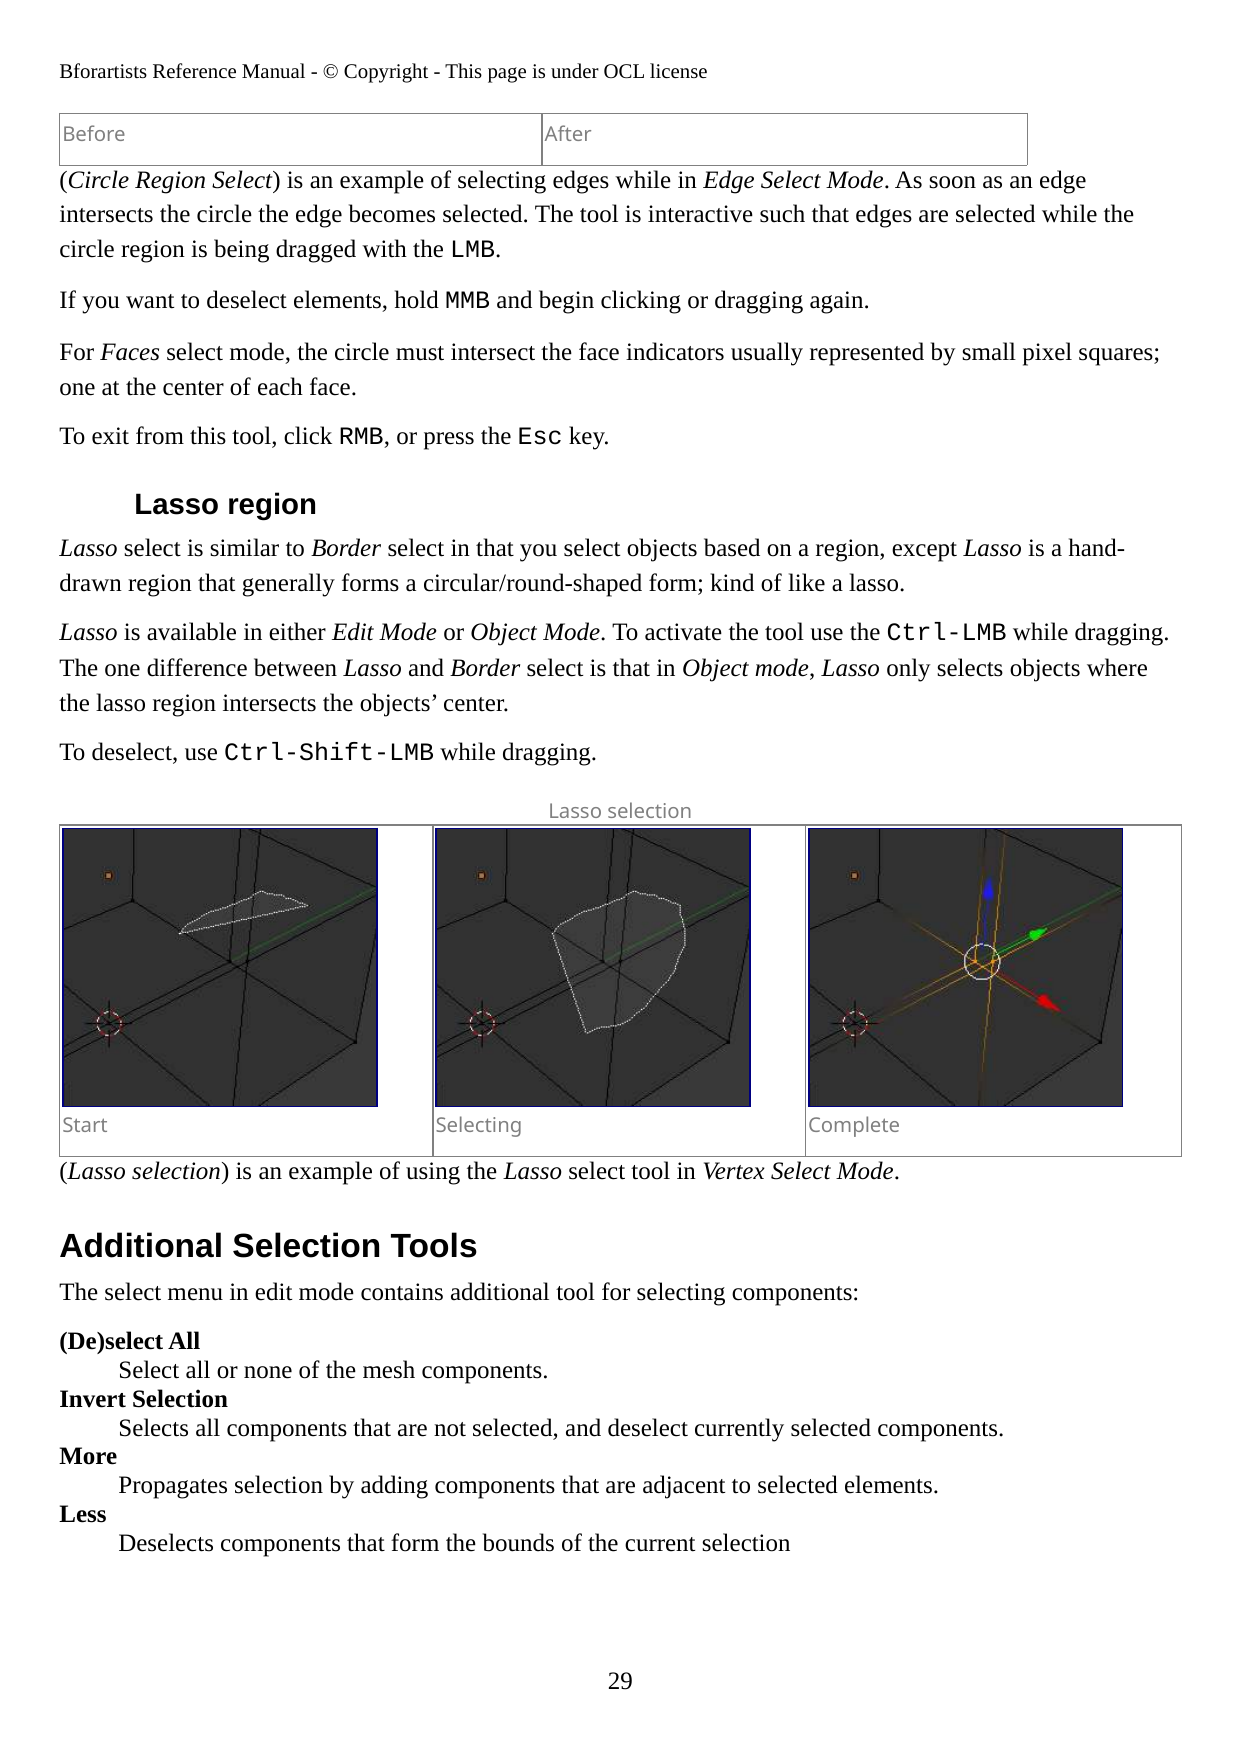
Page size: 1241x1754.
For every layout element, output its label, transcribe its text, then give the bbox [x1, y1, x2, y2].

table_header After [543, 114, 1027, 165]
table_header Complete [806, 826, 1181, 1156]
text To deselect, use Ctrl-Shift-LMB while dragging. [59, 737, 1181, 768]
list Propagates selection by adding components that are adjacent to selected elements. [118, 1470, 1181, 1499]
text (Lasso selection) is an example of using the Lasso select tool in Vertex Select Mode. [59, 1157, 1181, 1185]
text If you want to deselect elements, hold MMB and begin clicking or dragging again. [59, 286, 1181, 316]
picture [64, 829, 376, 1106]
subtitle Less [59, 1499, 1181, 1528]
subtitle Lasso region [59, 487, 1181, 521]
list Selects all components that are not selected, and deselect currently selected components. [118, 1413, 1181, 1441]
subtitle Additional Selection Tools [59, 1226, 1181, 1265]
text For Faces select mode, the circle must intersect the face indicators usually represented by small pixel squares; one at the center of each face. [59, 337, 1181, 400]
table_header Selecting [434, 826, 805, 1156]
text Lasso is available in either Edit Mode or Object Mode. To activate the tool use the Ctrl-LMB while dragging. The one difference between Lasso and Border select is that in Object mode, Lasso only selects objects where the lasso region intersects the objects’ center. [59, 617, 1181, 716]
list Deselects components that form the bounds of the current selection [118, 1528, 1181, 1556]
subtitle More [59, 1441, 1181, 1470]
picture [437, 829, 749, 1106]
text Lasso select is similar to Border select in that you select objects based on a region, except Lasso is a hand-drawn region that generally forms a circular/round-shaped form; kind of like a lasso. [59, 533, 1181, 596]
subtitle Invert Selection [59, 1384, 1181, 1413]
subtitle (De)select All [59, 1326, 1181, 1355]
list Select all or none of the mesh components. [118, 1355, 1181, 1384]
picture [810, 829, 1122, 1106]
table_header Before [60, 114, 541, 165]
text The select menu in edit mode contains additional tool for selecting components: [59, 1277, 1181, 1306]
table_header Start [60, 826, 432, 1156]
text To exit from this tool, click RMB, or press the Esc key. [59, 421, 1181, 452]
text (Circle Region Select) is an example of selecting edges while in Edge Select Mode. As soon as an edge intersects the circle the edge becomes selected. The tool is interactive such that edges are selected while the circle region is being dragged with the LMB. [59, 165, 1181, 265]
text Lasso selection [59, 793, 1181, 824]
